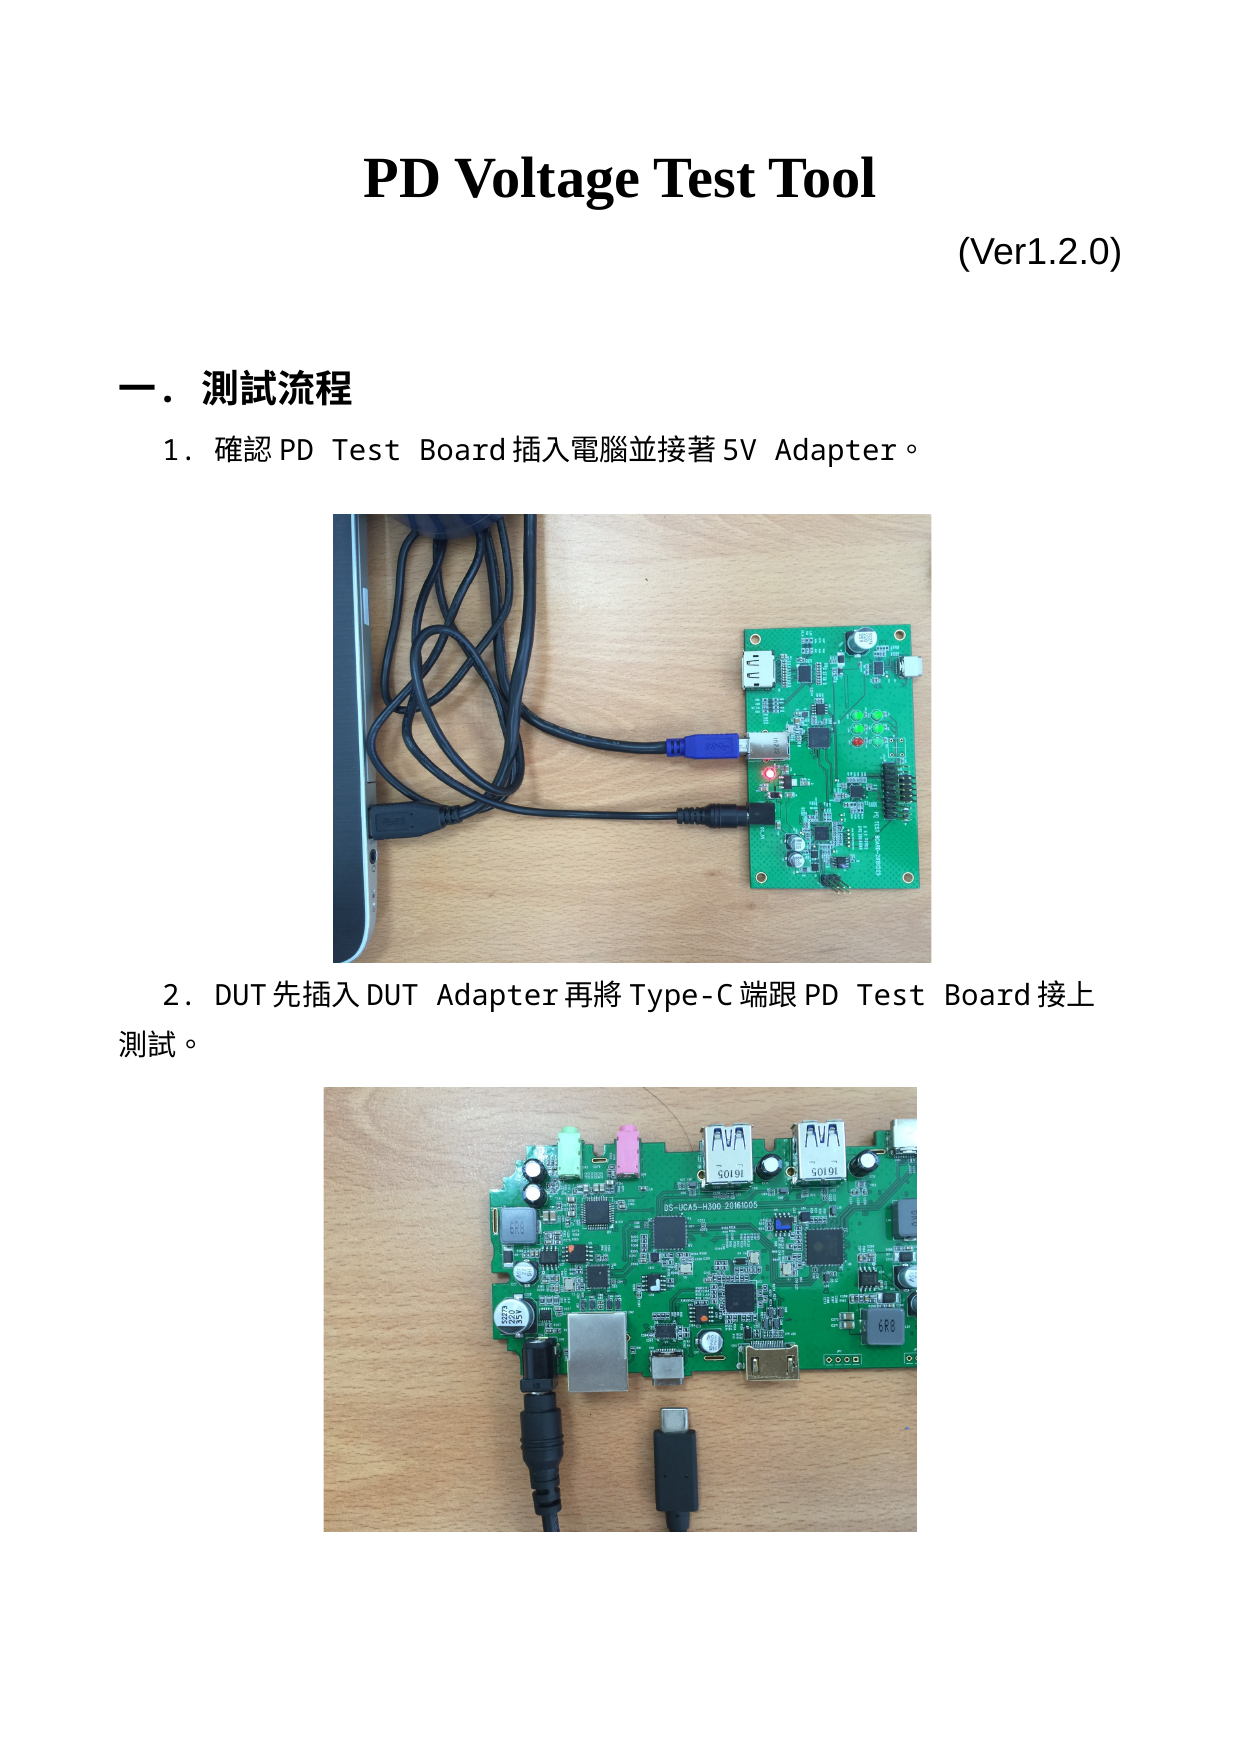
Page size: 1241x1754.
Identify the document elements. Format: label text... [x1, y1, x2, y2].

text 1. 確認PD Test Board插入電腦並接著5V Adapter。 [118, 426, 1122, 469]
picture [323, 1087, 917, 1532]
title PD Voltage Test Tool [118, 143, 1122, 210]
text 2. DUT先插入DUT Adapter再將Type-C端跟PD Test Board接上測試。 [118, 492, 1122, 1064]
subtitle (Ver1.2.0) [118, 229, 1122, 272]
subtitle 一. 測試流程 [118, 359, 1122, 414]
picture [333, 514, 932, 963]
